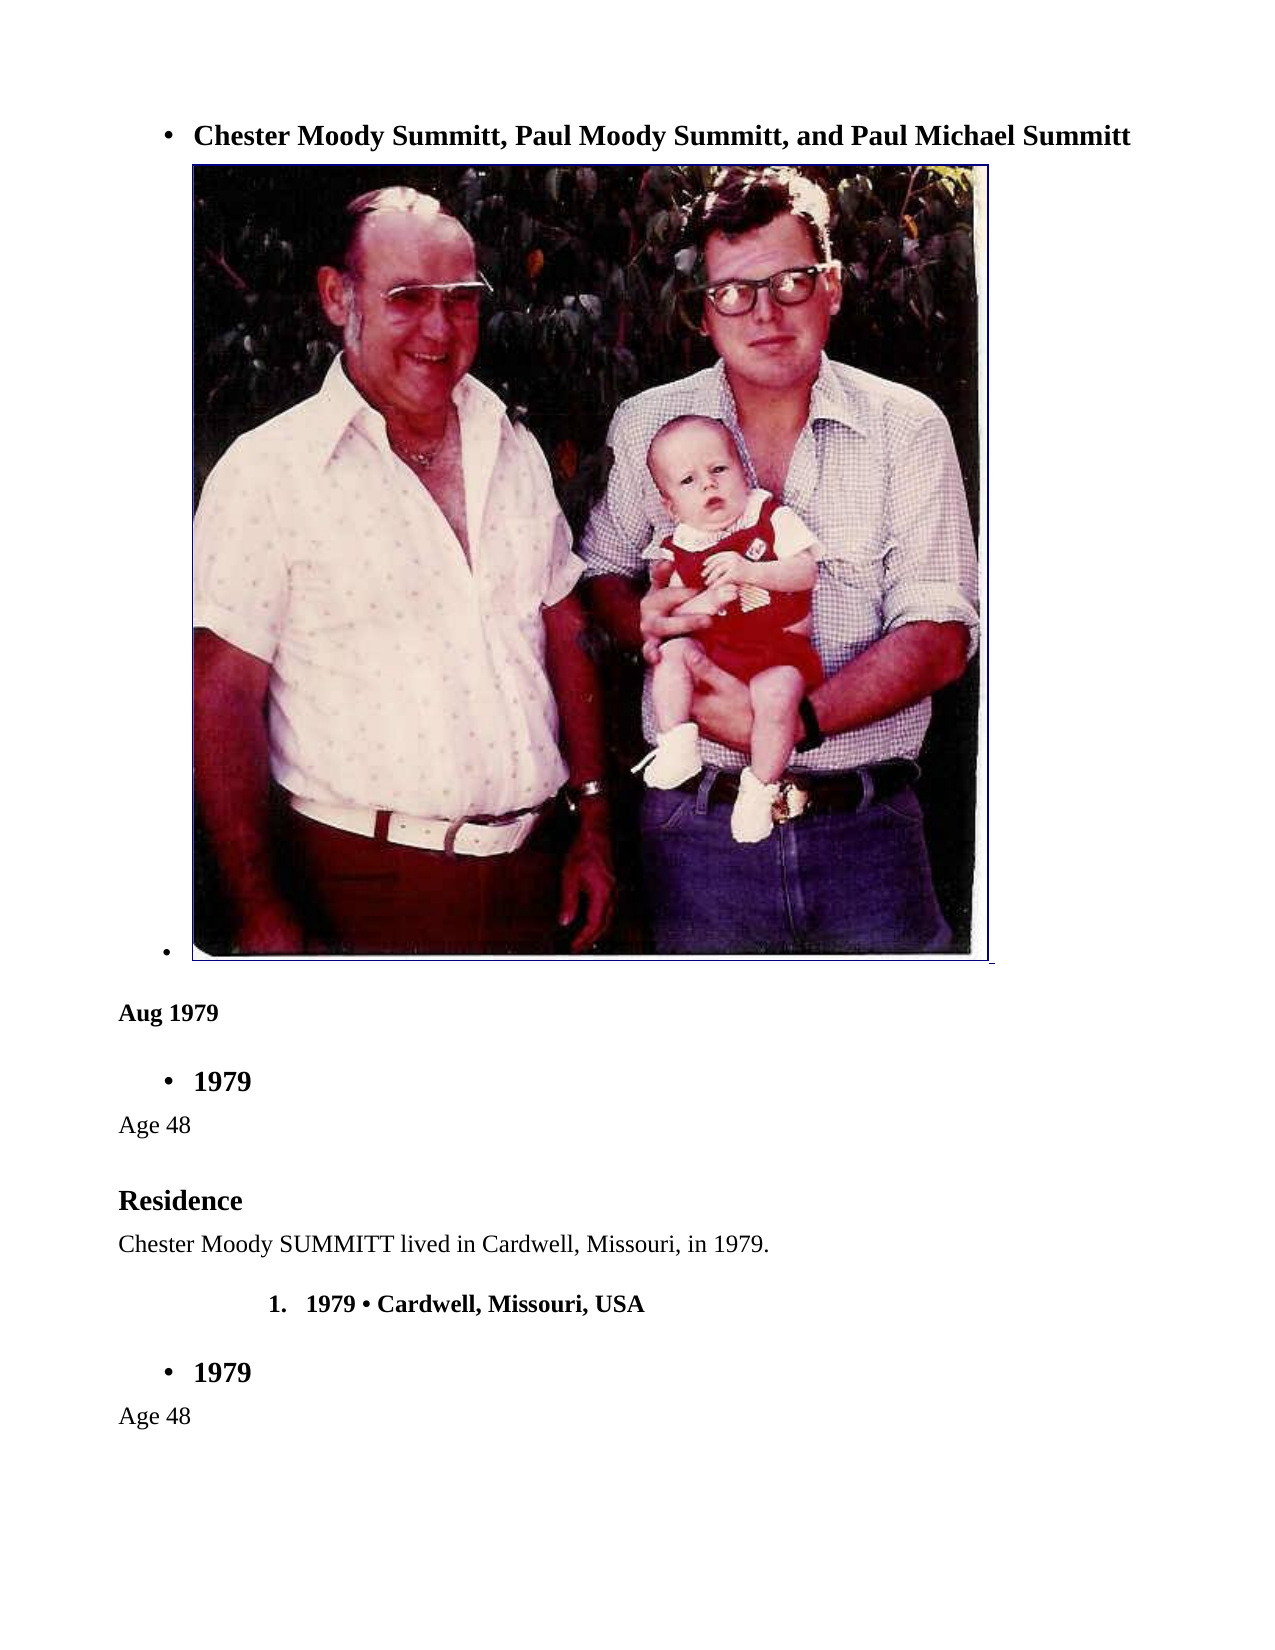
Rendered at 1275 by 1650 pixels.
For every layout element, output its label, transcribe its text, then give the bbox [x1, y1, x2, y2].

subtitle 1979 • Cardwell, Missouri, USA [268, 1289, 1157, 1318]
subtitle Chester Moody Summitt, Paul Moody Summitt, and Paul Michael Summitt [164, 118, 1157, 152]
subtitle Residence [118, 1183, 1157, 1216]
subtitle Aug 1979 [118, 998, 1157, 1027]
text Age 48 [118, 1110, 1157, 1139]
subtitle 1979 [164, 1064, 1157, 1098]
subtitle 1979 [164, 1355, 1157, 1389]
text Age 48 [118, 1401, 1157, 1430]
text Chester Moody SUMMITT lived in Cardwell, Missouri, in 1979. [118, 1229, 1157, 1258]
picture [193, 166, 987, 960]
